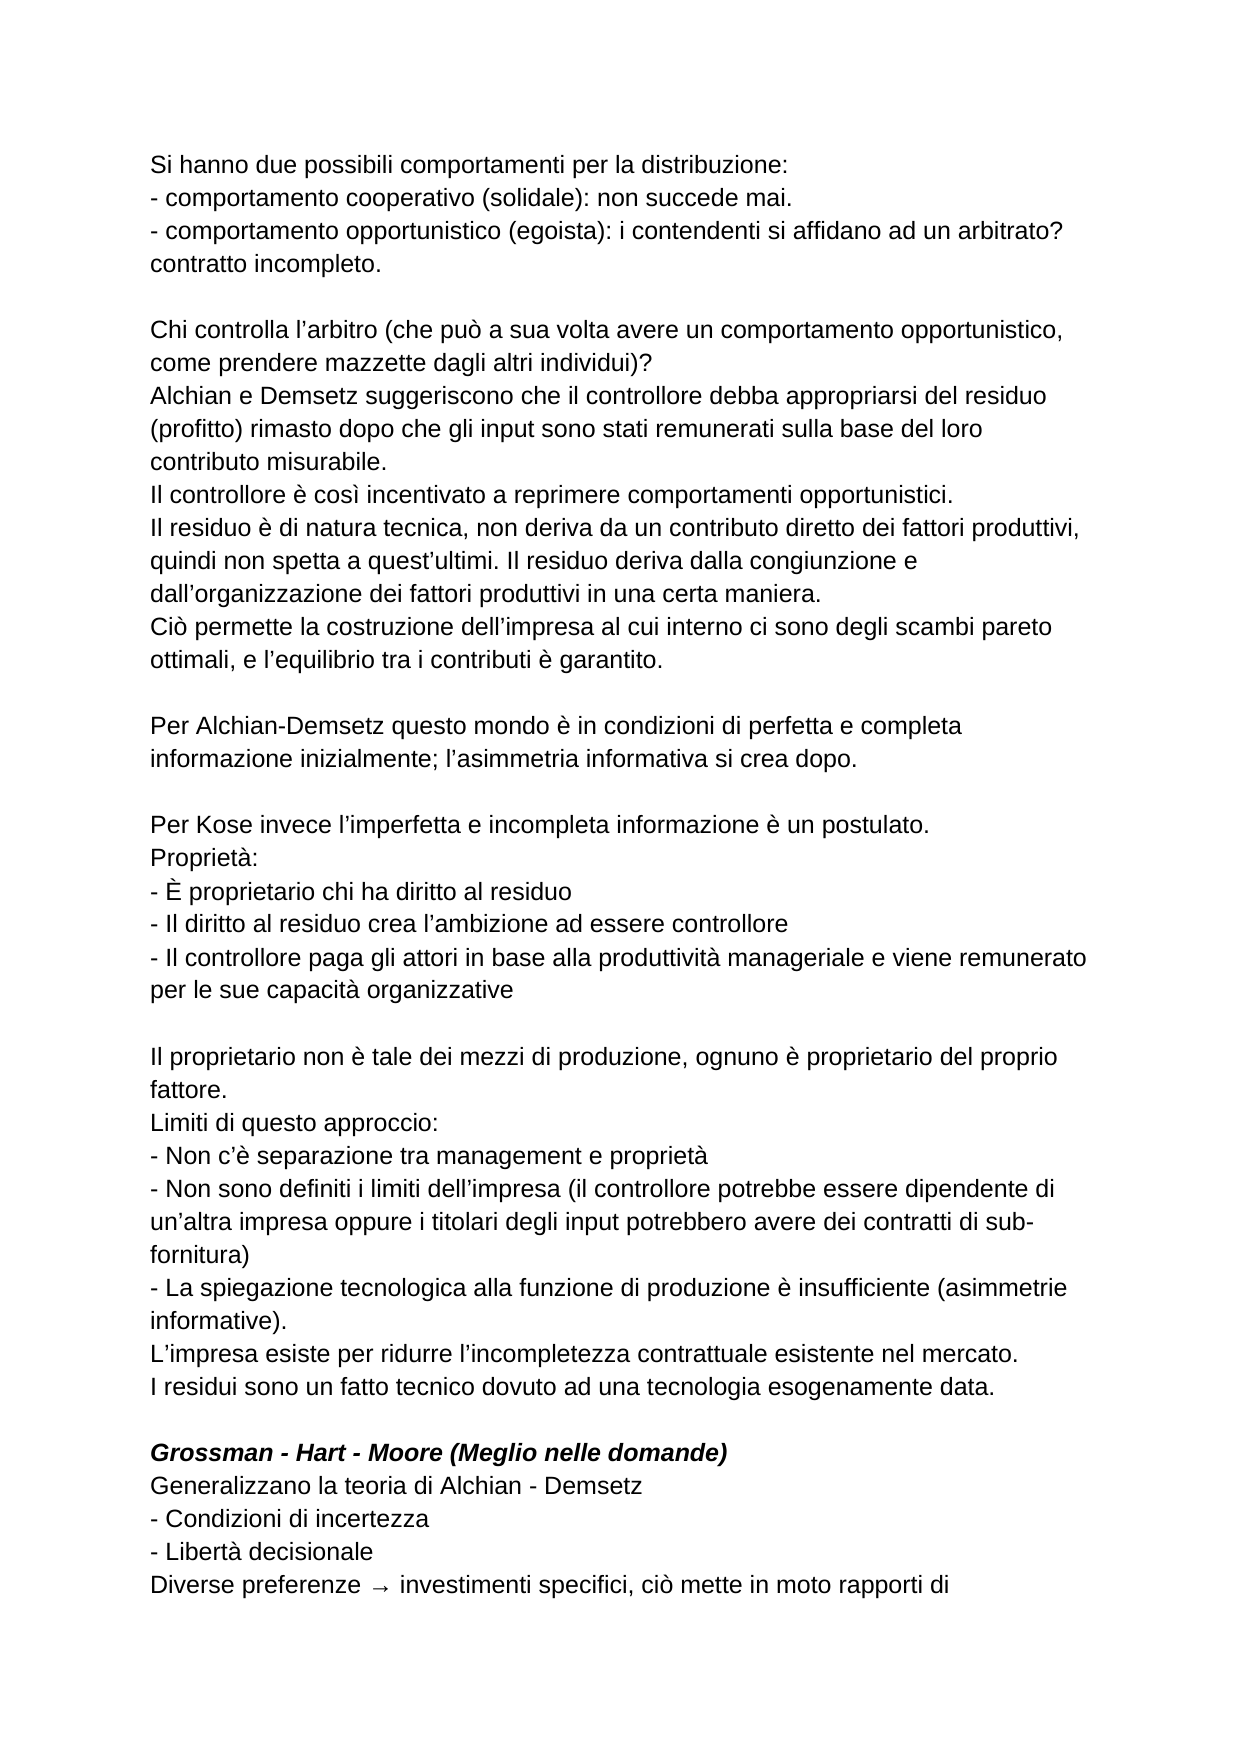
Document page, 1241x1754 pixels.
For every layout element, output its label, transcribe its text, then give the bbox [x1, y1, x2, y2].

text - comportamento cooperativo (solidale): non succede mai. [150, 183, 1090, 212]
text Il controllore è così incentivato a reprimere comportamenti opportunistici. [150, 480, 1090, 509]
text Ciò permette la costruzione dell’impresa al cui interno ci sono degli scambi pareto ottimali, e l’equilibrio tra i contributi è garantito. [150, 612, 1090, 674]
text - Il diritto al residuo crea l’ambizione ad essere controllore [150, 909, 1090, 938]
text - Condizioni di incertezza [150, 1504, 1090, 1533]
text - comportamento opportunistico (egoista): i contendenti si affidano ad un arbitrato? contratto incompleto. [150, 216, 1090, 278]
text Per Kose invece l’imperfetta e incompleta informazione è un postulato. [150, 810, 1090, 839]
text Per Alchian-Demsetz questo mondo è in condizioni di perfetta e completa informazione inizialmente; l’asimmetria informativa si crea dopo. [150, 711, 1090, 773]
text Alchian e Demsetz suggeriscono che il controllore debba appropriarsi del residuo (profitto) rimasto dopo che gli input sono stati remunerati sulla base del loro contributo misurabile. [150, 381, 1090, 476]
text Il proprietario non è tale dei mezzi di produzione, ognuno è proprietario del proprio fattore. [150, 1042, 1090, 1103]
text - È proprietario chi ha diritto al residuo [150, 876, 1090, 905]
text Diverse preferenze → investimenti specifici, ciò mette in moto rapporti di [150, 1570, 1090, 1599]
text Limiti di questo approccio: [150, 1108, 1090, 1136]
text Generalizzano la teoria di Alchian - Demsetz [150, 1471, 1090, 1499]
text - Libertà decisionale [150, 1537, 1090, 1566]
text Proprietà: [150, 843, 1090, 872]
text I residui sono un fatto tecnico dovuto ad una tecnologia esogenamente data. [150, 1372, 1090, 1401]
text Il residuo è di natura tecnica, non deriva da un contributo diretto dei fattori produttivi, quindi non spetta a quest’ultimi. Il residuo deriva dalla congiunzione e dall’organizzazione dei fattori produttivi in una certa maniera. [150, 513, 1090, 608]
text - Il controllore paga gli attori in base alla produttività manageriale e viene remunerato per le sue capacità organizzative [150, 942, 1090, 1004]
text - Non sono definiti i limiti dell’impresa (il controllore potrebbe essere dipendente di un’altra impresa oppure i titolari degli input potrebbero avere dei contratti di sub-fornitura) [150, 1174, 1090, 1268]
text - La spiegazione tecnologica alla funzione di produzione è insufficiente (asimmetrie informative). [150, 1273, 1090, 1334]
text Grossman - Hart - Moore (Meglio nelle domande) [150, 1438, 1090, 1467]
text L’impresa esiste per ridurre l’incompletezza contrattuale esistente nel mercato. [150, 1339, 1090, 1367]
text - Non c’è separazione tra management e proprietà [150, 1141, 1090, 1169]
text Si hanno due possibili comportamenti per la distribuzione: [150, 150, 1090, 179]
text Chi controlla l’arbitro (che può a sua volta avere un comportamento opportunistico, come prendere mazzette dagli altri individui)? [150, 315, 1090, 377]
